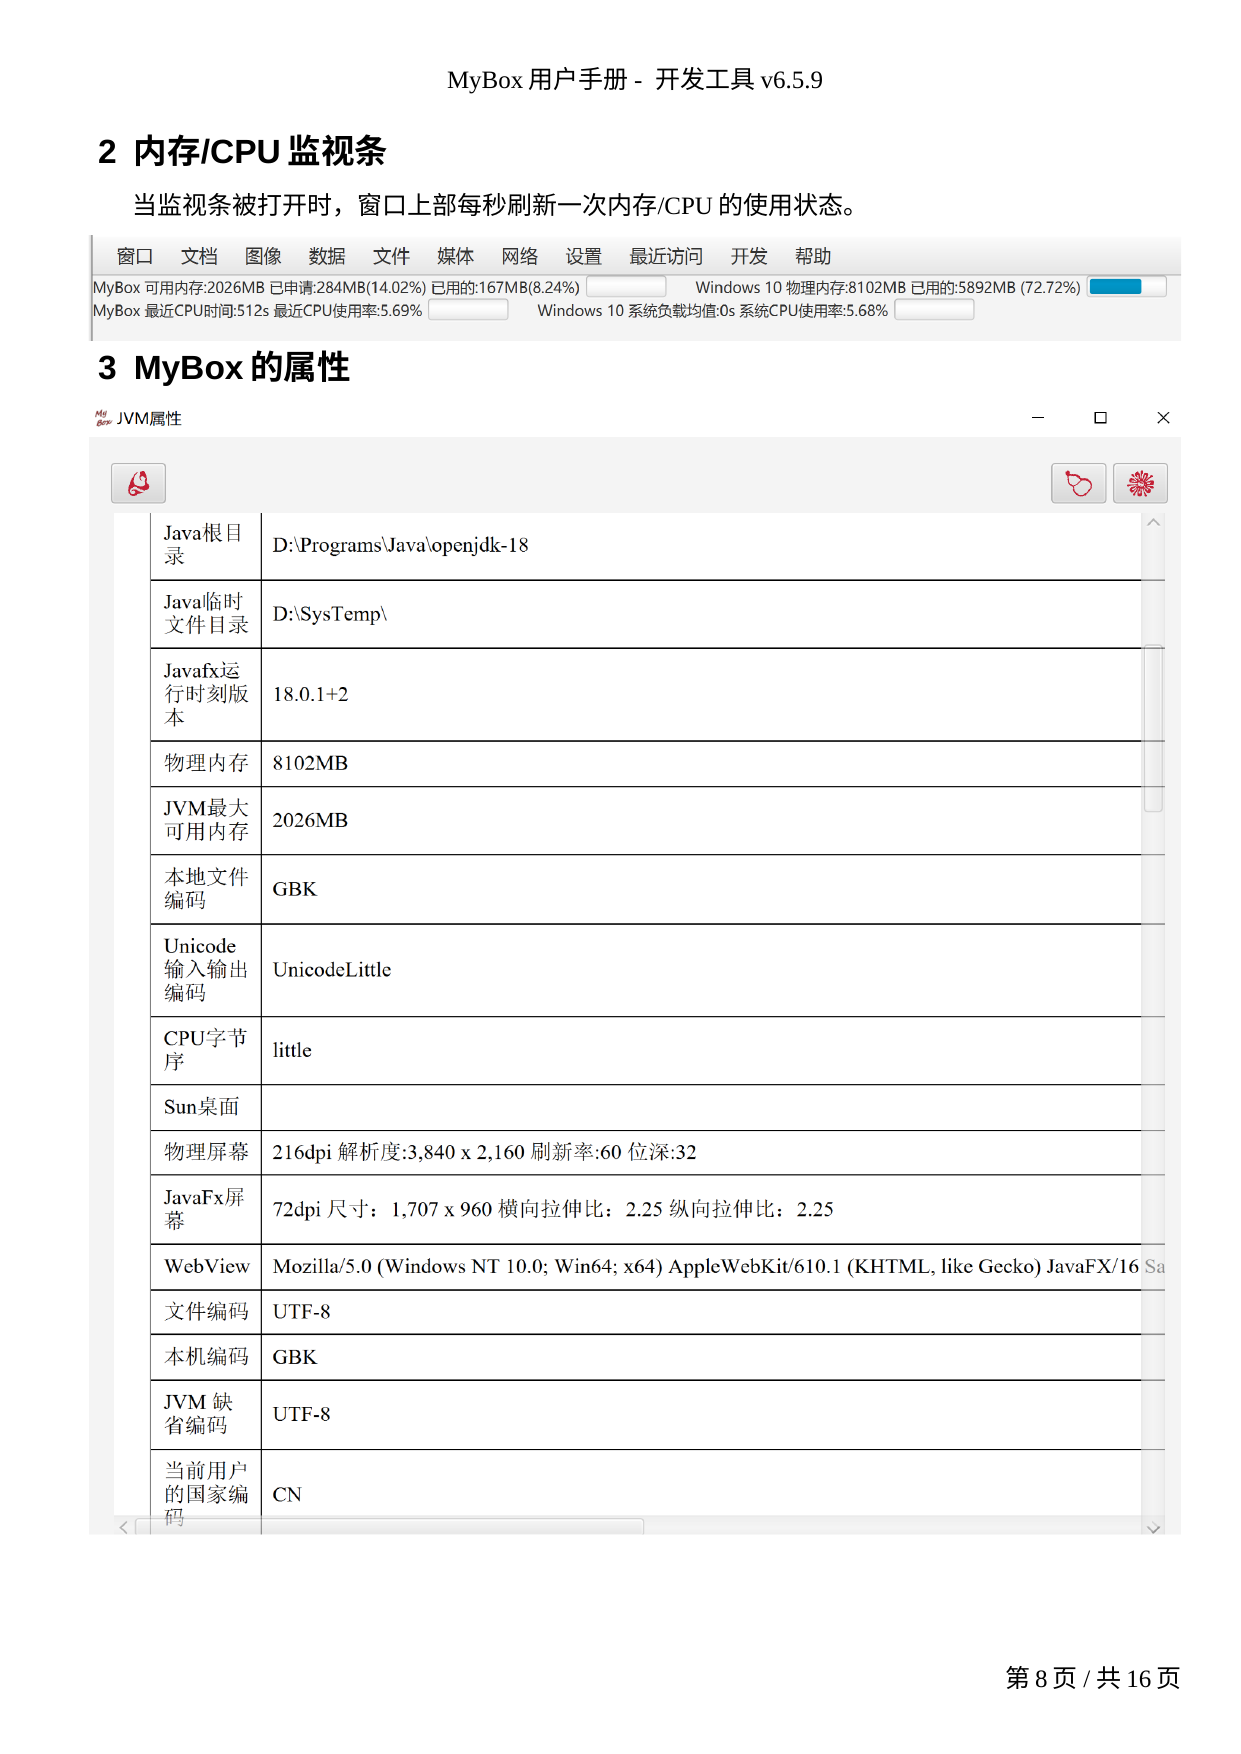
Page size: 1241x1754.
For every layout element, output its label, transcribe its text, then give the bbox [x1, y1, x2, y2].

picture [88, 234, 1182, 341]
subtitle 内存/CPU监视条 [88, 125, 1181, 173]
subtitle MyBox的属性 [88, 341, 1181, 389]
text 当监视条被打开时，窗口上部每秒刷新一次内存/CPU的使用状态。 [88, 186, 1181, 222]
picture [88, 401, 1181, 1535]
